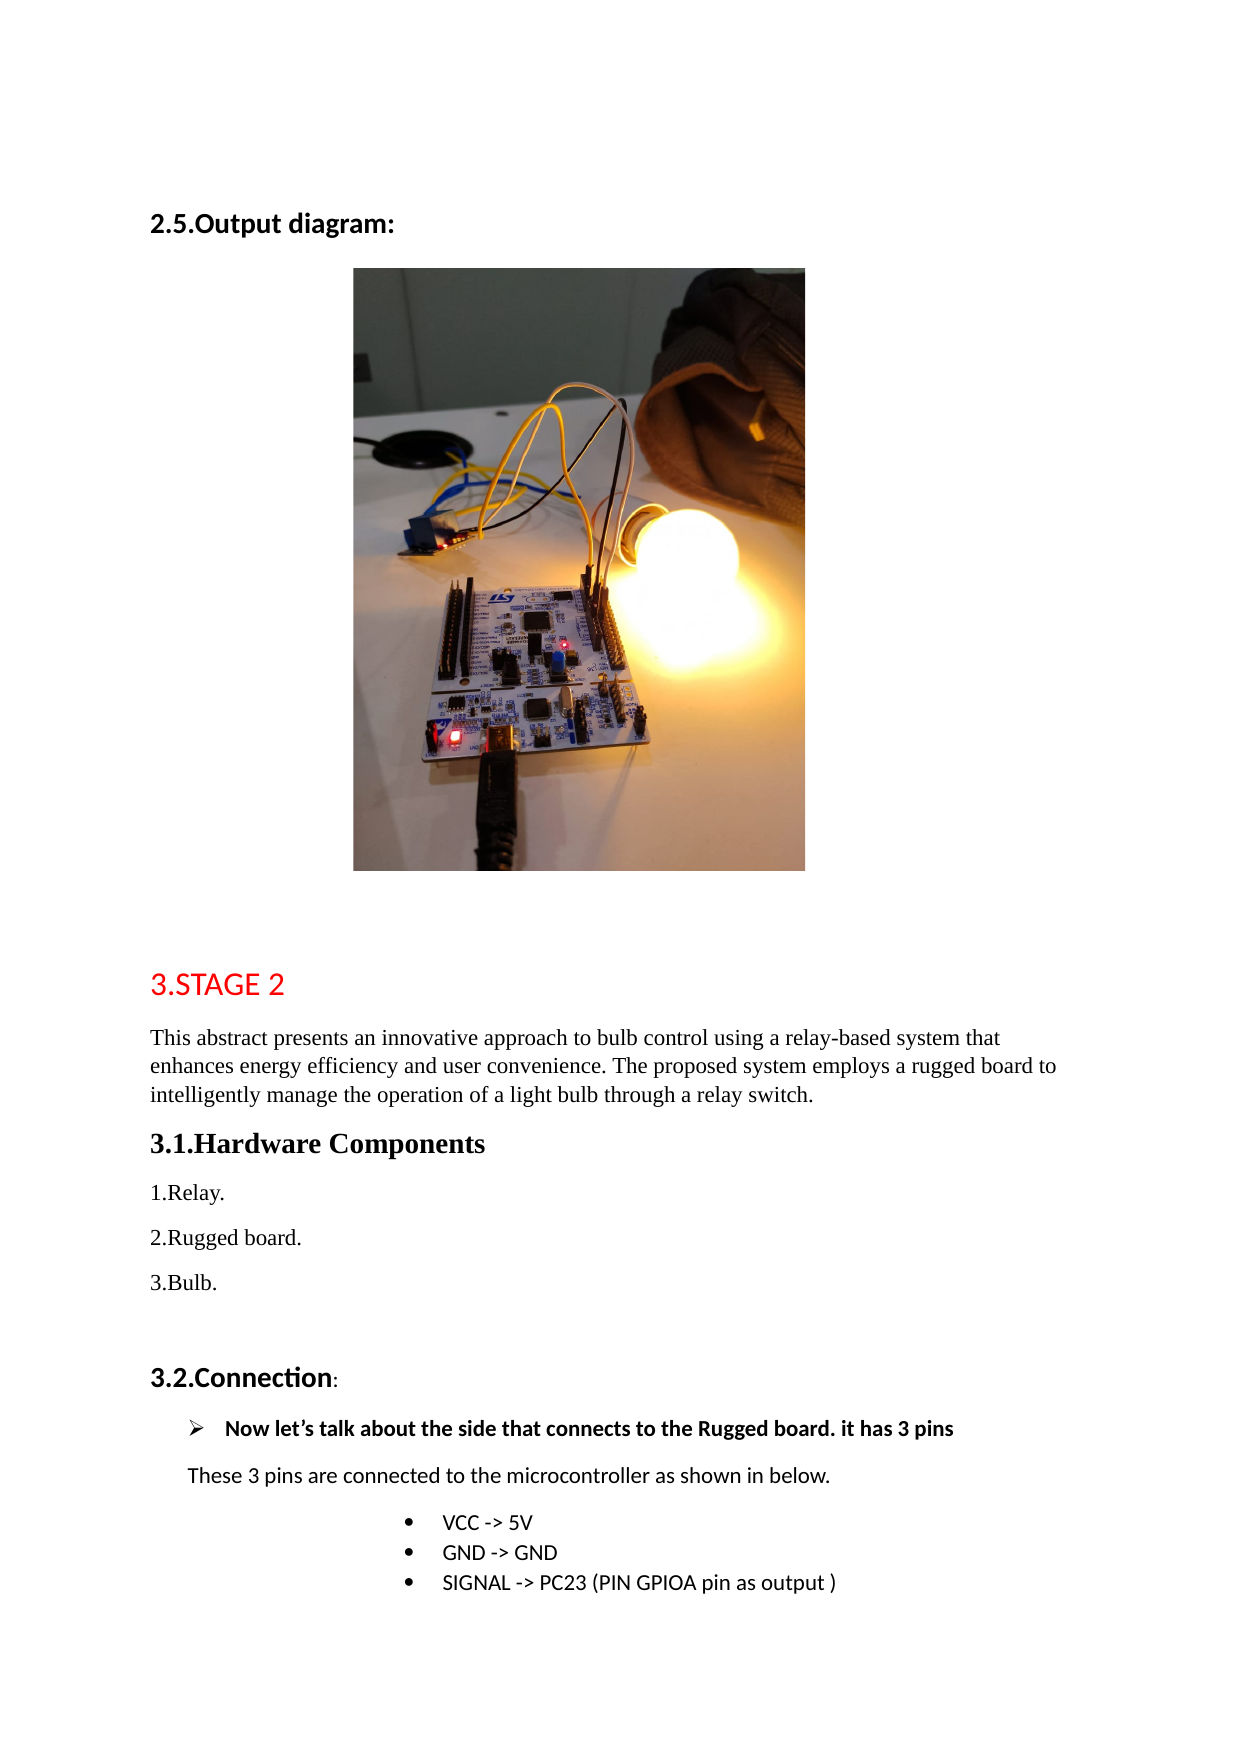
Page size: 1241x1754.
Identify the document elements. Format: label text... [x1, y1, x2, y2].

picture [353, 268, 806, 871]
text 3.2.Connection: [150, 1359, 1090, 1395]
list GND -> GND [405, 1538, 1090, 1566]
list VCC -> 5V [405, 1508, 1090, 1536]
text 3.STAGE 2 [150, 963, 1090, 1004]
text 2.5.Output diagram: [150, 205, 1090, 241]
text 2.Rugged board. [150, 1224, 1090, 1250]
text 3.1.Hardware Components [150, 1126, 1090, 1159]
text 3.Bulb. [150, 1269, 1090, 1295]
text 1.Relay. [150, 1179, 1090, 1205]
text This abstract presents an innovative approach to bulb control using a relay-based system that enhances energy efficiency and user convenience. The proposed system employs a rugged board to intelligently manage the operation of a light bulb through a relay switch. [150, 1024, 1090, 1107]
list Now let’s talk about the side that connects to the Rugged board. it has 3 pins [187, 1414, 1090, 1442]
text These 3 pins are connected to the microcontroller as shown in below. [187, 1461, 1090, 1489]
list SIGNAL -> PC23 (PIN GPIOA pin as output ) [405, 1568, 1090, 1596]
